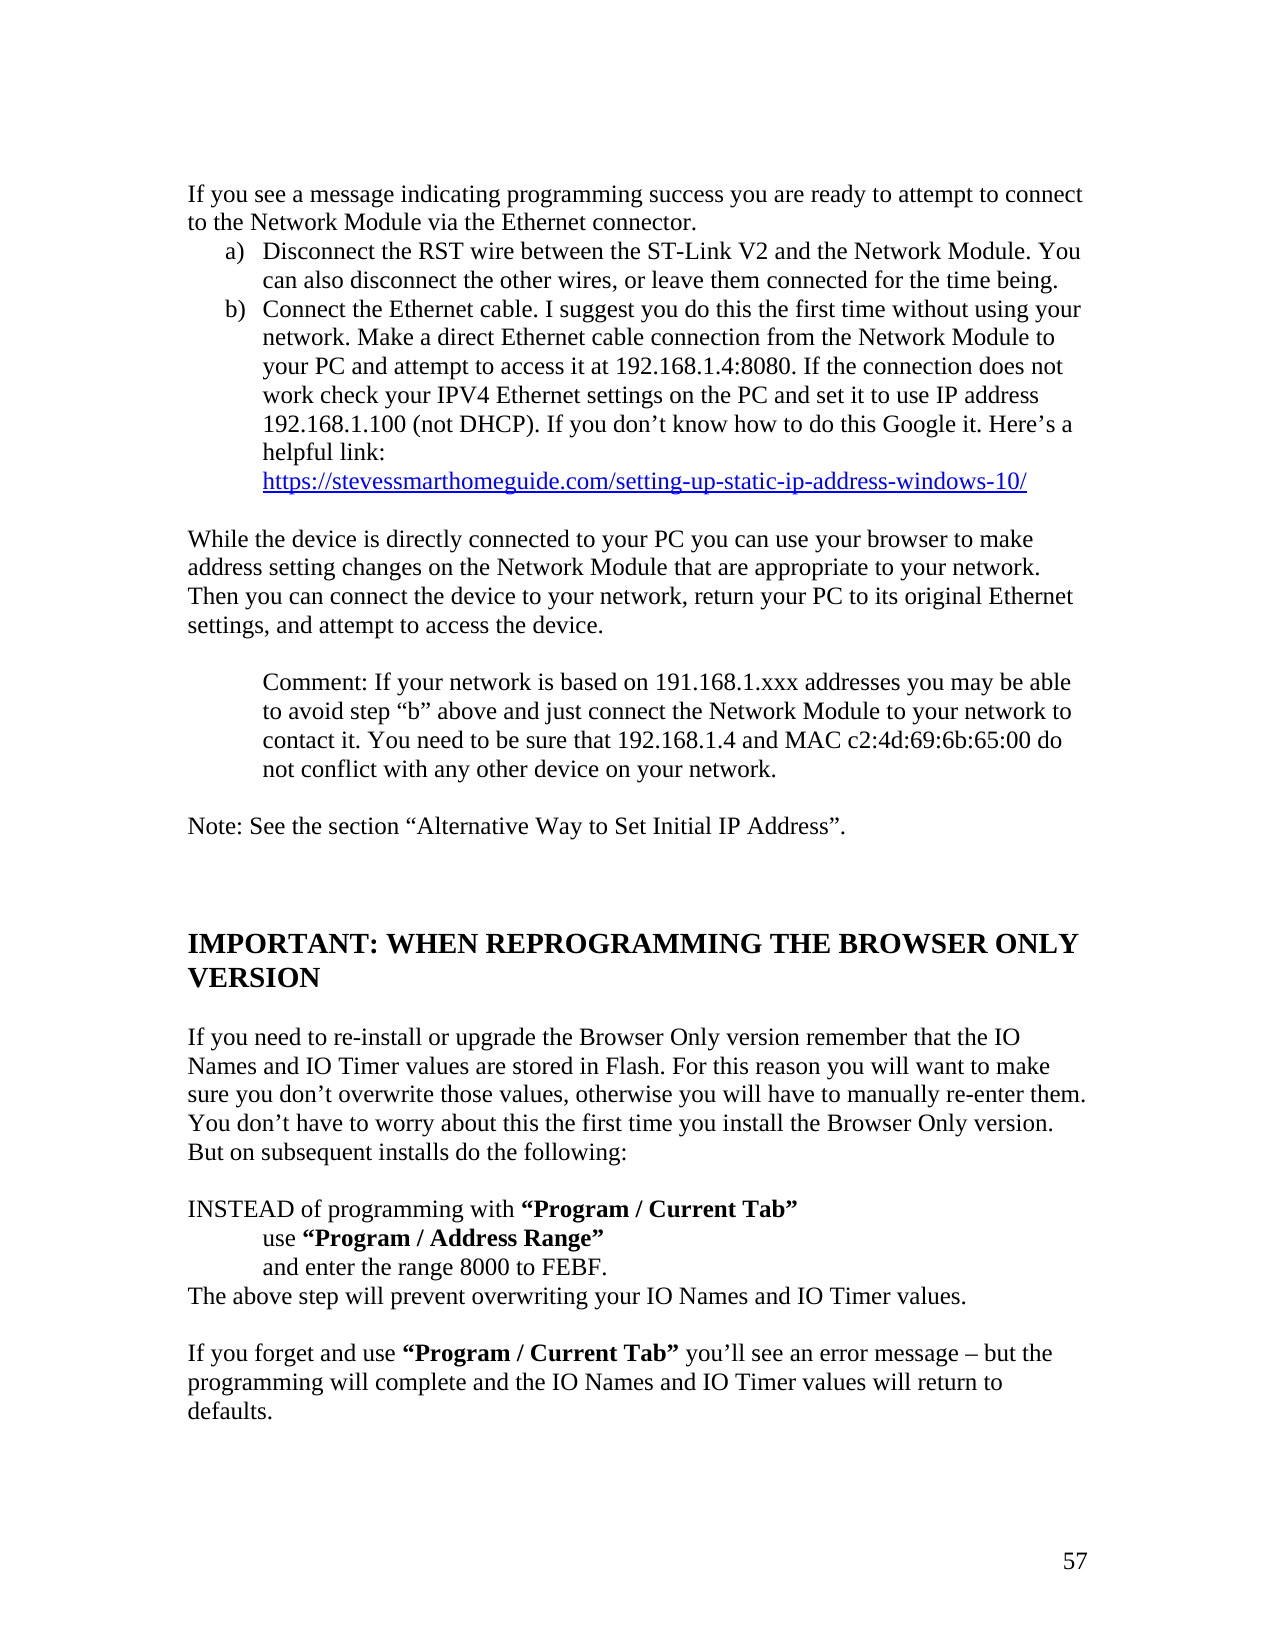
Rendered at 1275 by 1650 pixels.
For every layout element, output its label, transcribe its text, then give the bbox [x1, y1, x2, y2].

text IMPORTANT: WHEN REPROGRAMMING THE BROWSER ONLY VERSION [187, 926, 1087, 993]
list Disconnect the RST wire between the ST-Link V2 and the Network Module. You can also disconnect the other wires, or leave them connected for the time being. [225, 236, 1087, 294]
text INSTEAD of programming with “Program / Current Tab” [187, 1194, 1087, 1223]
text use “Program / Address Range” [187, 1223, 1087, 1252]
text Comment: If your network is based on 191.168.1.xxx addresses you may be able to avoid step “b” above and just connect the Network Module to your network to contact it. You need to be sure that 192.168.1.4 and MAC c2:4d:69:6b:65:00 do not conflict with any other device on your network. [262, 667, 1087, 782]
list Connect the Ethernet cable. I suggest you do this the first time without using your network. Make a direct Ethernet cable connection from the Network Module to your PC and attempt to access it at 192.168.1.4:8080. If the connection does not work check your IPV4 Ethernet settings on the PC and set it to use IP address 192.168.1.100 (not DHCP). If you don’t know how to do this Google it. Here’s a helpful link: [225, 294, 1087, 466]
text If you see a message indicating programming success you are ready to attempt to connect to the Network Module via the Ethernet connector. [187, 179, 1087, 236]
text The above step will prevent overwriting your IO Names and IO Timer values. [187, 1281, 1087, 1309]
text If you forget and use “Program / Current Tab” you’ll see an error message – but the programming will complete and the IO Names and IO Timer values will return to defaults. [187, 1338, 1087, 1424]
text If you need to re-install or upgrade the Browser Only version remember that the IO Names and IO Timer values are stored in Flash. For this reason you will want to make sure you don’t overwrite those values, otherwise you will have to manually re-enter them. You don’t have to worry about this the first time you install the Browser Only version. But on subsequent installs do the following: [187, 1022, 1087, 1166]
text https://stevessmarthomeguide.com/setting-up-static-ip-address-windows-10/ [262, 466, 1087, 495]
text and enter the range 8000 to FEBF. [187, 1252, 1087, 1281]
text While the device is directly connected to your PC you can use your browser to make address setting changes on the Network Module that are appropriate to your network. Then you can connect the device to your network, return your PC to its original Ethernet settings, and attempt to access the device. [187, 524, 1087, 639]
text Note: See the section “Alternative Way to Set Initial IP Address”. [187, 811, 1087, 840]
